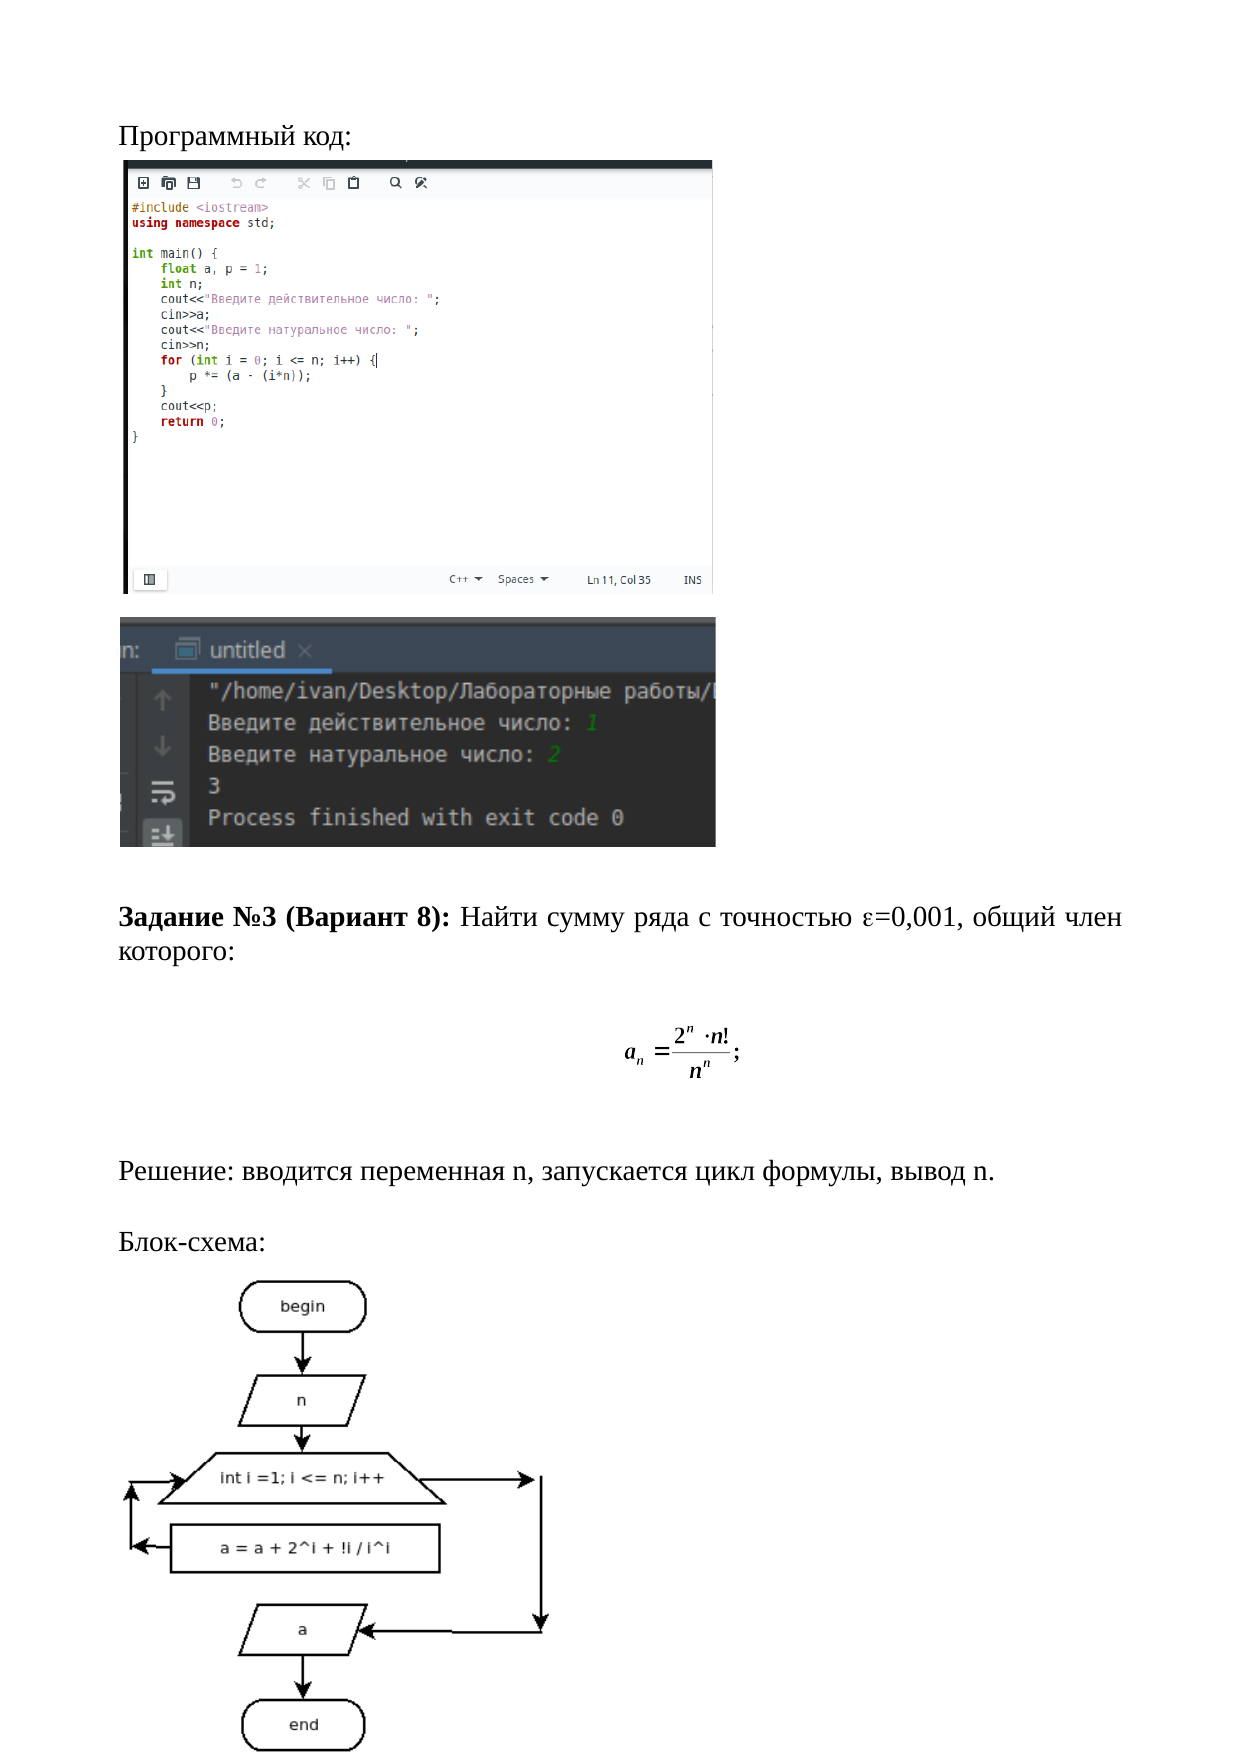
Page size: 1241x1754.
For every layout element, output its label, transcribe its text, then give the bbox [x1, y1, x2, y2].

text Блок-схема: [118, 1224, 1122, 1258]
text Решение: вводится переменная n, запускается цикл формулы, вывод n. [118, 1153, 1122, 1187]
picture [496, 160, 645, 594]
picture [324, 728, 455, 847]
text Задание №3 (Вариант 8): Найти сумму ряда с точностью =0,001, общий член которого: [118, 899, 1122, 967]
picture [121, 1278, 550, 1754]
text Программный код: [118, 118, 1122, 152]
